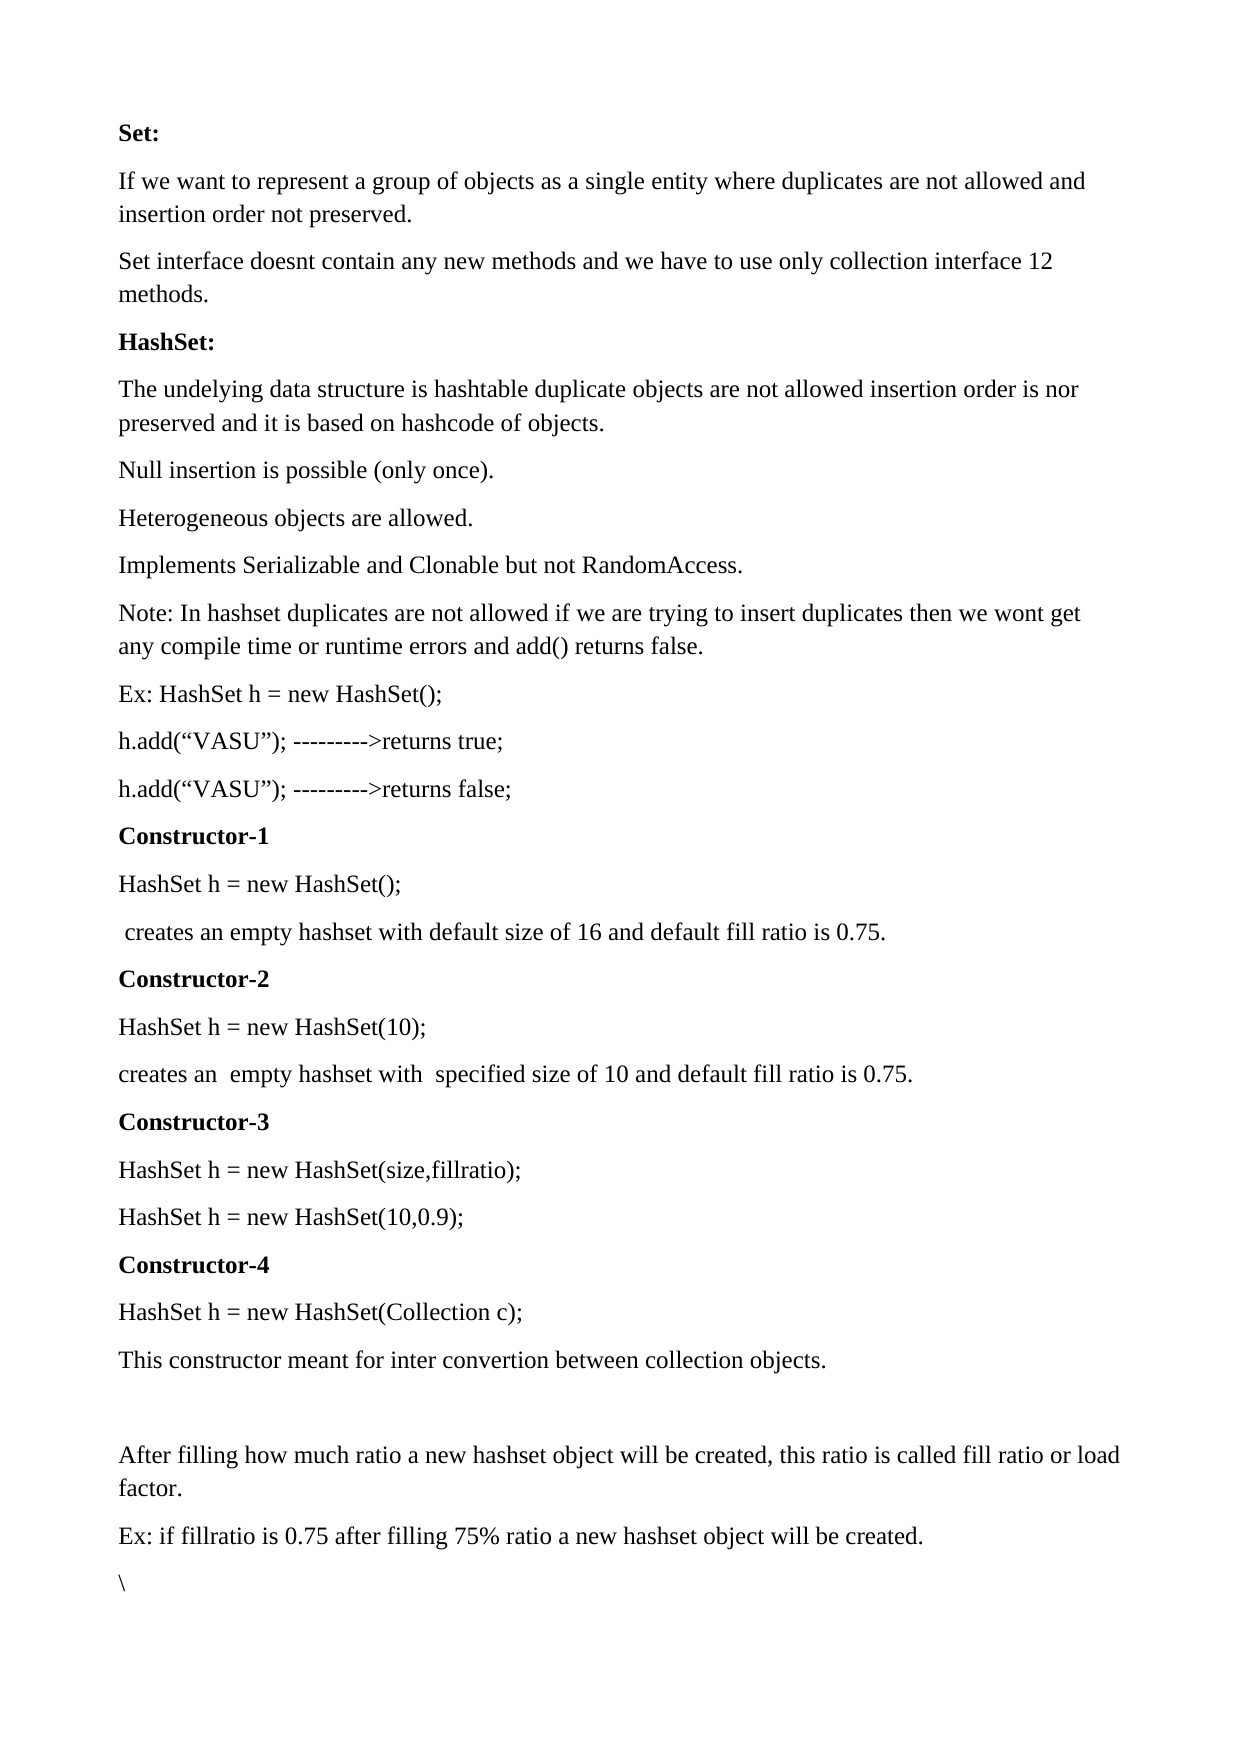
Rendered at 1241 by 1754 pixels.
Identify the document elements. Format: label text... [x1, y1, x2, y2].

text Heterogeneous objects are allowed. [118, 503, 1122, 532]
text Ex: HashSet h = new HashSet(); [118, 679, 1122, 707]
text creates an empty hashset with default size of 16 and default fill ratio is 0.75. [118, 917, 1122, 945]
text The undelying data structure is hashtable duplicate objects are not allowed insertion order is nor preserved and it is based on hashcode of objects. [118, 374, 1122, 436]
text h.add(“VASU”); --------->returns true; [118, 726, 1122, 755]
text creates an empty hashset with specified size of 10 and default fill ratio is 0.75. [118, 1059, 1122, 1088]
text HashSet h = new HashSet(); [118, 869, 1122, 898]
text HashSet: [118, 327, 1122, 356]
text Implements Serializable and Clonable but not RandomAccess. [118, 550, 1122, 579]
text After filling how much ratio a new hashset object will be created, this ratio is called fill ratio or load factor. [118, 1440, 1122, 1502]
text Constructor-2 [118, 964, 1122, 993]
text This constructor meant for inter convertion between collection objects. [118, 1345, 1122, 1374]
text HashSet h = new HashSet(10,0.9); [118, 1202, 1122, 1231]
text h.add(“VASU”); --------->returns false; [118, 774, 1122, 803]
text Constructor-1 [118, 821, 1122, 850]
text Null insertion is possible (only once). [118, 455, 1122, 484]
text Note: In hashset duplicates are not allowed if we are trying to insert duplicates then we wont get any compile time or runtime errors and add() returns false. [118, 598, 1122, 660]
text Constructor-3 [118, 1107, 1122, 1136]
text HashSet h = new HashSet(Collection c); [118, 1297, 1122, 1326]
text Ex: if fillratio is 0.75 after filling 75% ratio a new hashset object will be created. [118, 1521, 1122, 1550]
text HashSet h = new HashSet(size,fillratio); [118, 1155, 1122, 1183]
text If we want to represent a group of objects as a single entity where duplicates are not allowed and insertion order not preserved. [118, 166, 1122, 227]
text \ [118, 1568, 1122, 1597]
text Set interface doesnt contain any new methods and we have to use only collection interface 12 methods. [118, 246, 1122, 308]
text HashSet h = new HashSet(10); [118, 1012, 1122, 1041]
text Set: [118, 118, 1122, 147]
text Constructor-4 [118, 1250, 1122, 1279]
